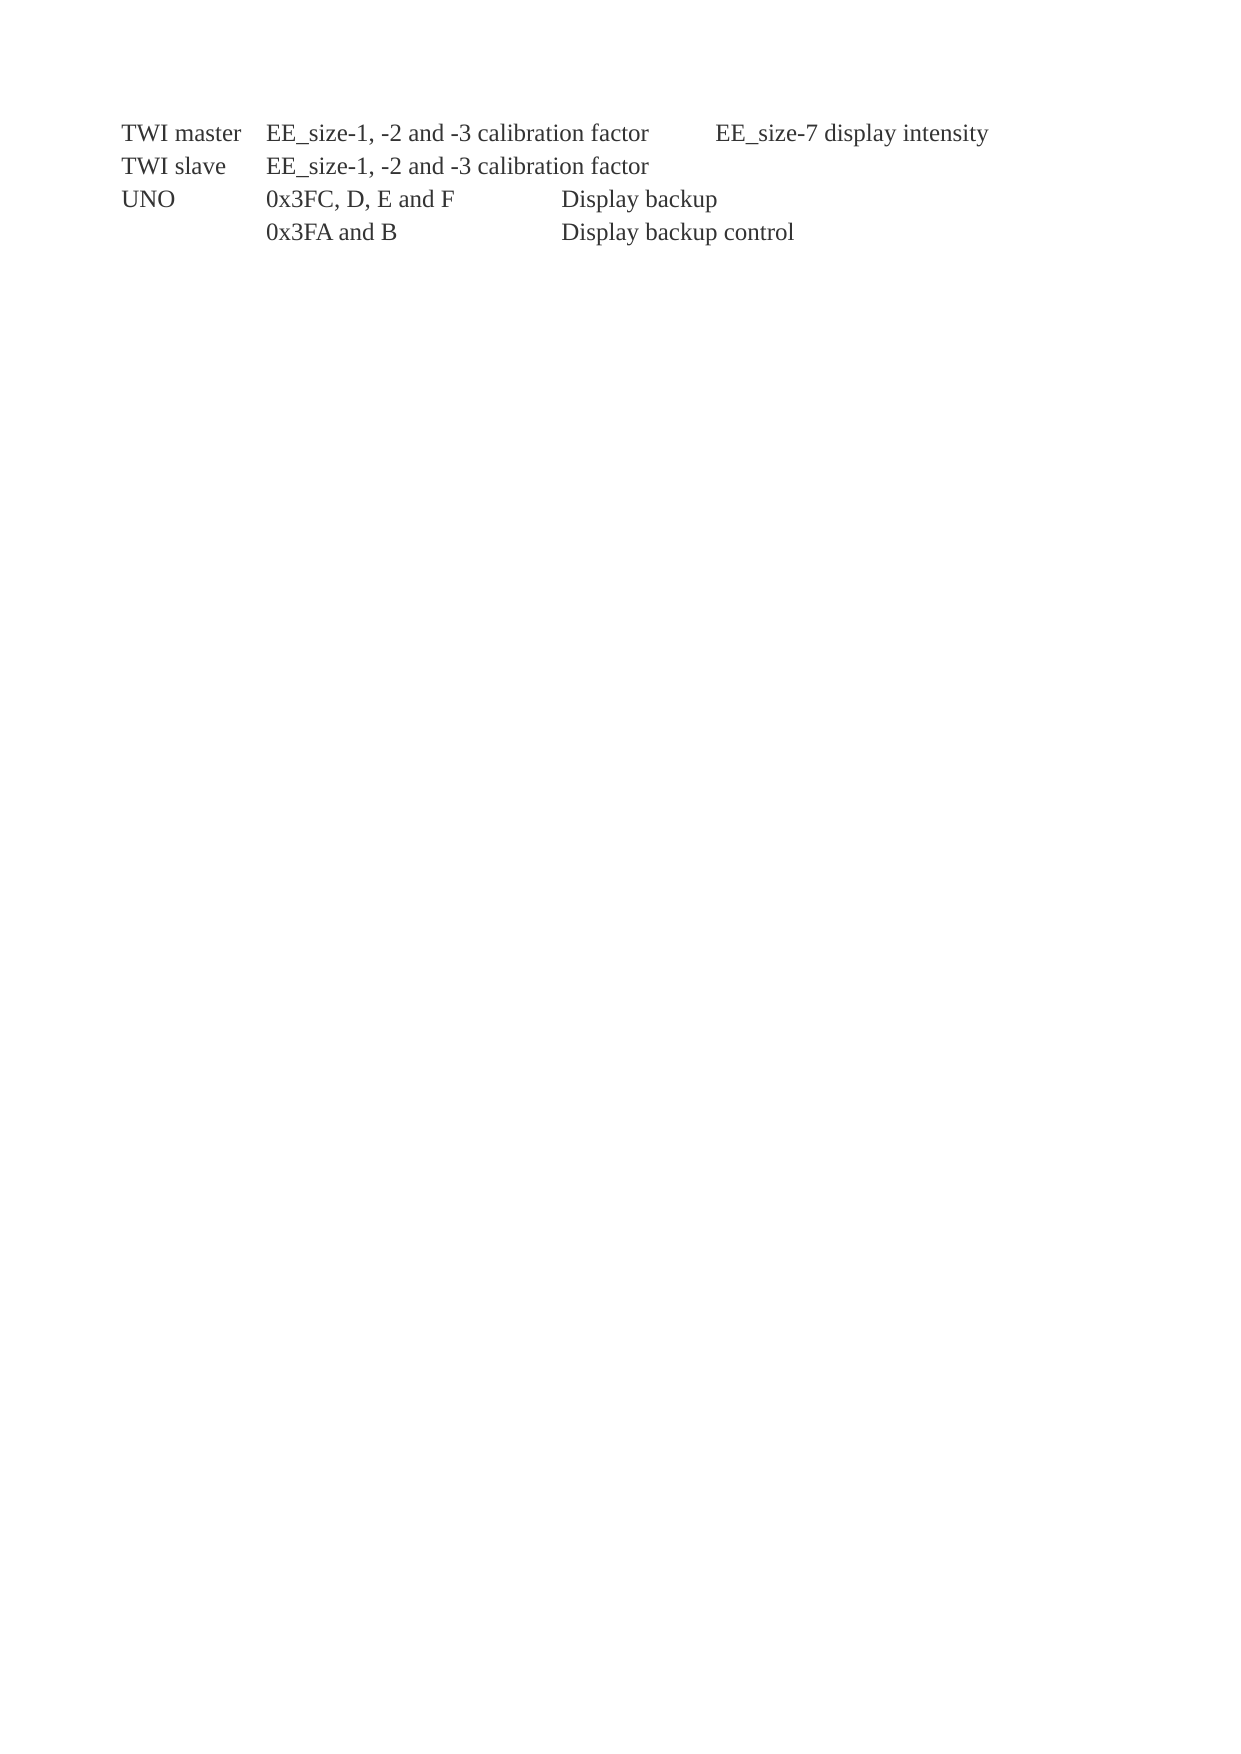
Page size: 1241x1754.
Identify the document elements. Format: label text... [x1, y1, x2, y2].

text TWI master EE_size-1, -2 and -3 calibration factor EE_size-7 display intensity [119, 118, 1122, 147]
text TWI slave EE_size-1, -2 and -3 calibration factor [119, 151, 1122, 180]
text 0x3FA and B Display backup control [119, 217, 1122, 246]
text UNO 0x3FC, D, E and F Display backup [119, 184, 1122, 213]
